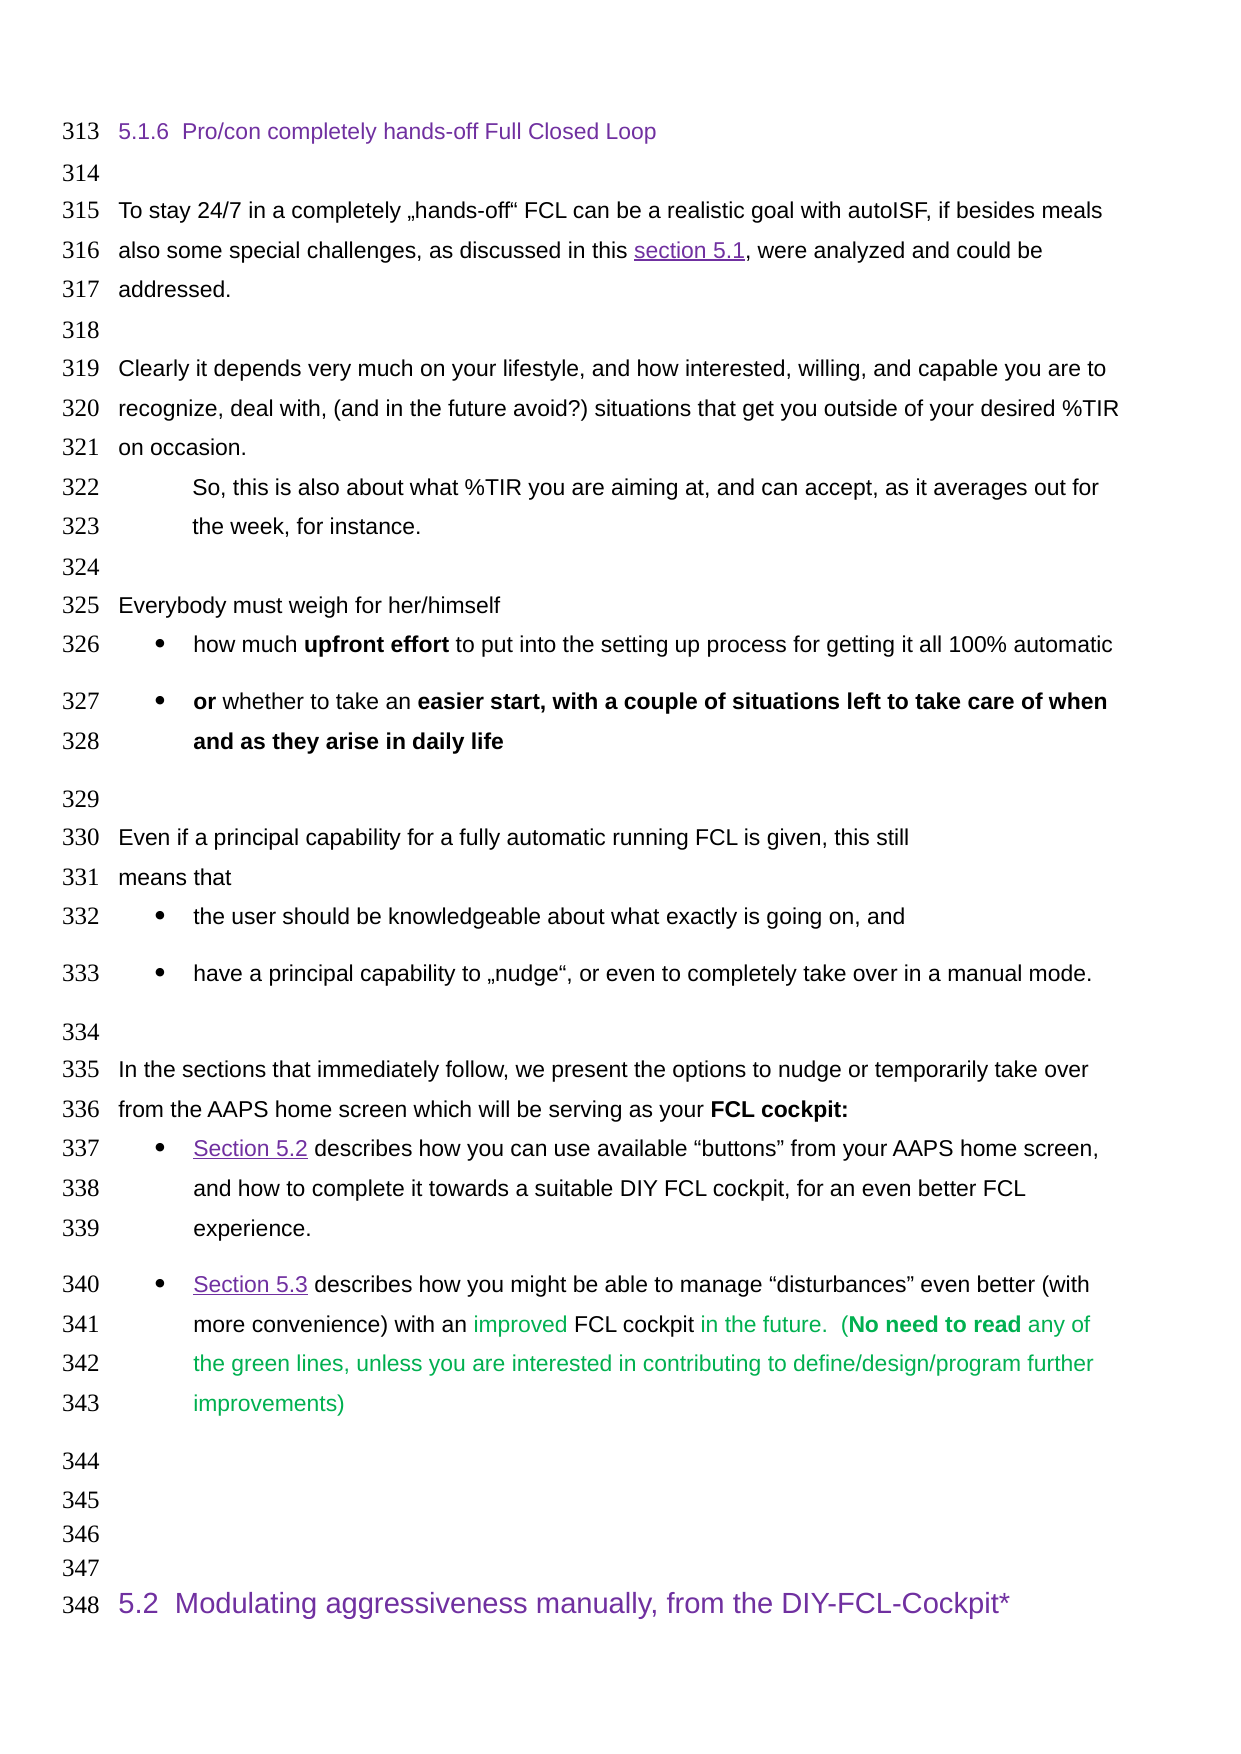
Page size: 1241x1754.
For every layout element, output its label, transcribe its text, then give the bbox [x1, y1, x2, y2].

text So, this is also about what %TIR you are aiming at, and can accept, as it averages out for the week, for instance. [192, 473, 1122, 539]
list Section 5.3 describes how you might be able to manage “disturbances” even better (with more convenience) with an improved FCL cockpit in the future. (No need to read any of the green lines, unless you are interested in contributing to define/design/program further improvements) [156, 1271, 1122, 1416]
text Even if a principal capability for a fully automatic running FCL is given, this still [118, 824, 1122, 850]
text In the sections that immediately follow, we present the options to nudge or temporarily take over from the AAPS home screen which will be serving as your FCL cockpit: [118, 1056, 1122, 1122]
list Section 5.2 describes how you can use available “buttons” from your AAPS home screen, and how to complete it towards a suitable DIY FCL cockpit, for an even better FCL experience. [156, 1135, 1122, 1241]
text 5.1.6 Pro/con completely hands-off Full Closed Loop [118, 118, 1122, 144]
text Everybody must weigh for her/himself [118, 592, 1122, 618]
list the user should be knowledgeable about what exactly is going on, and [156, 903, 1122, 930]
list or whether to take an easier start, with a couple of situations left to take care of when and as they arise in daily life [156, 688, 1122, 755]
text To stay 24/7 in a completely „hands-off“ FCL can be a realistic goal with autoISF, if besides meals also some special challenges, as discussed in this section 5.1, were analyzed and could be addressed. [118, 197, 1122, 302]
text 5.2 Modulating aggressiveness manually, from the DIY-FCL-Cockpit* [118, 1586, 1122, 1620]
list how much upfront effort to put into the setting up process for getting it all 100% automatic [156, 631, 1122, 658]
text means that [118, 863, 1122, 890]
list have a principal capability to „nudge“, or even to completely take over in a manual mode. [156, 960, 1122, 987]
text Clearly it depends very much on your lifestyle, and how interested, willing, and capable you are to recognize, deal with, (and in the future avoid?) situations that get you outside of your desired %TIR on occasion. [118, 355, 1122, 460]
